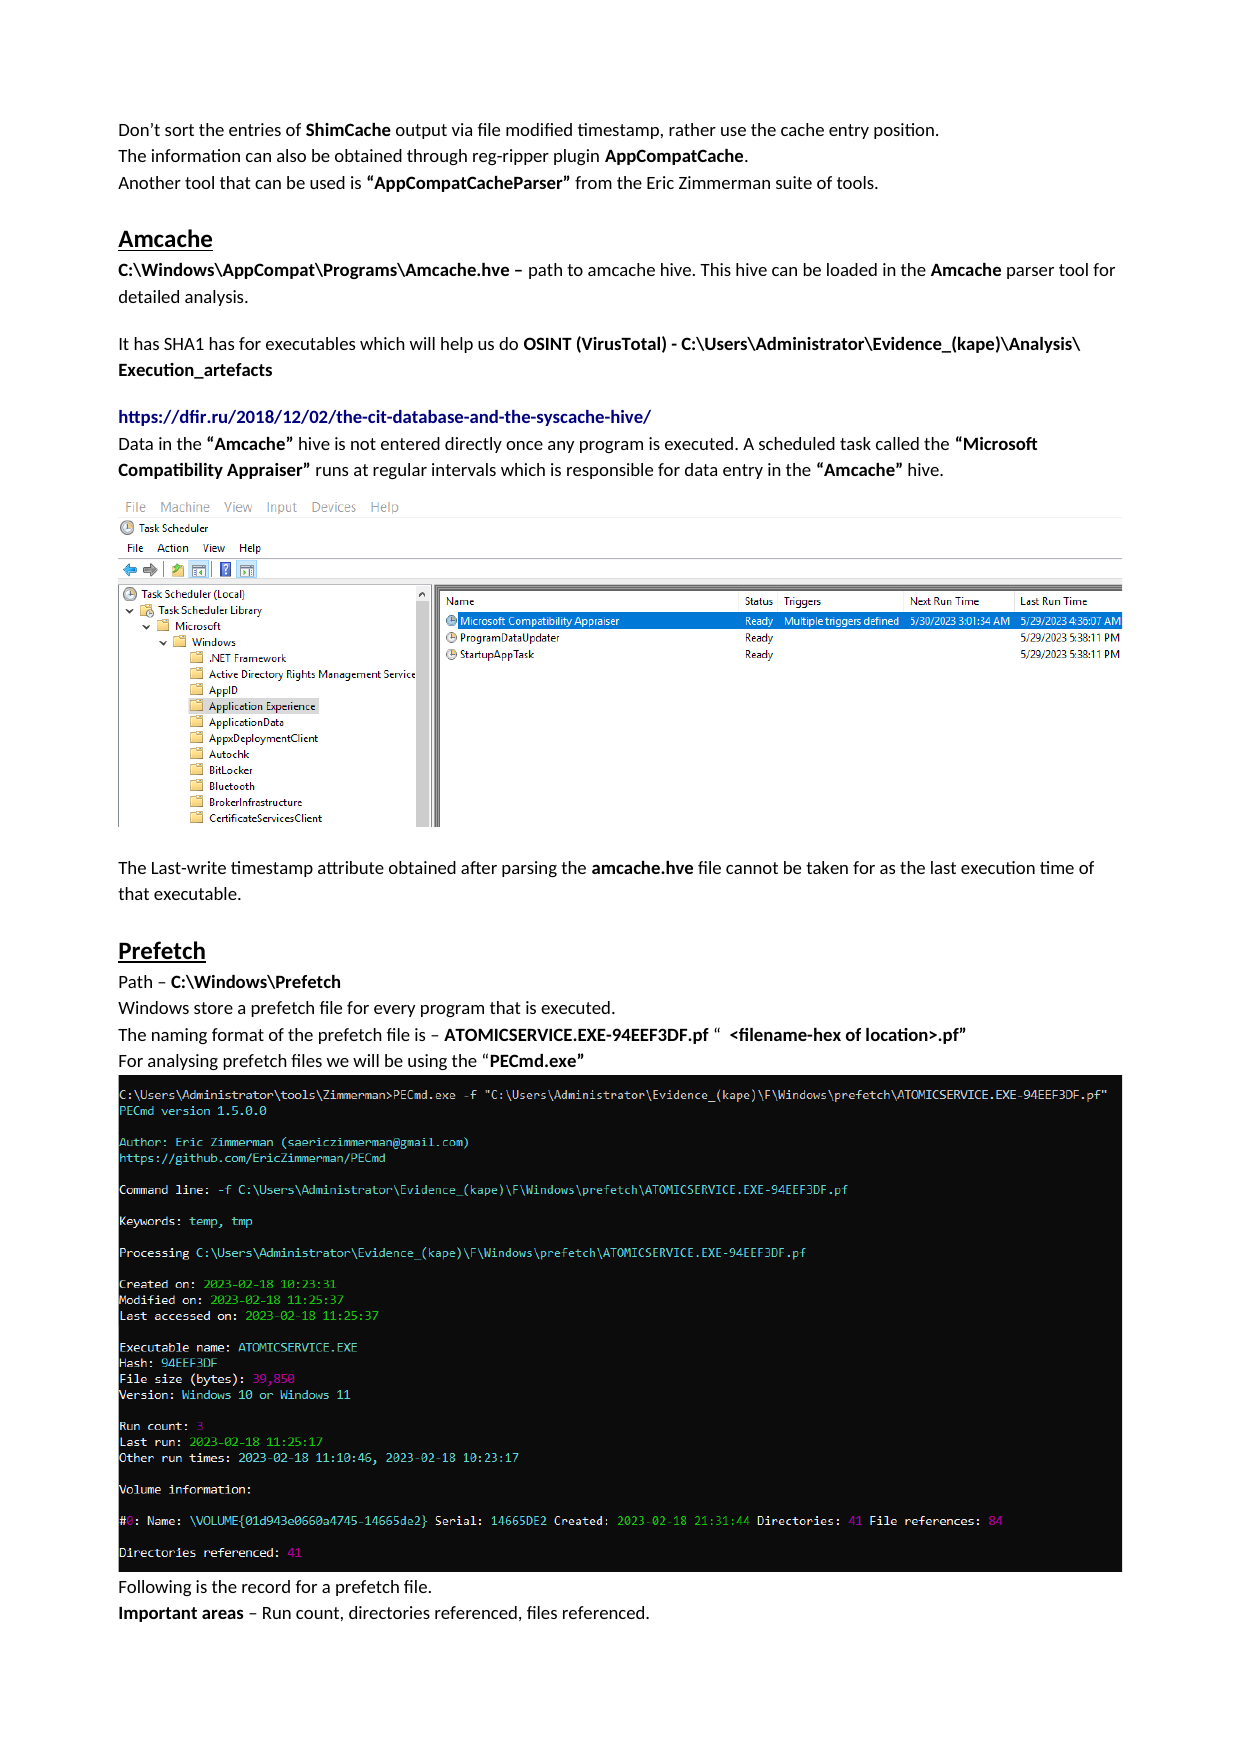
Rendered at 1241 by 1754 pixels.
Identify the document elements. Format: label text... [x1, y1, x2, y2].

text Important areas – Run count, directories referenced, files referenced. [118, 1602, 1122, 1624]
text Following is the record for a prefetch file. [118, 1572, 1122, 1598]
text Prefetch [118, 935, 1122, 966]
text Don’t sort the entries of ShimCache output via file modified timestamp, rather use the cache entry position. [118, 118, 1122, 141]
text https://dfir.ru/2018/12/02/the-cit-database-and-the-syscache-hive/ [118, 406, 1122, 428]
text Windows store a prefetch file for every program that is executed. [118, 996, 1122, 1019]
text Amcache [118, 223, 1122, 254]
picture [118, 496, 1123, 827]
text The naming format of the prefetch file is – ATOMICSERVICE.EXE-94EEF3DF.pf “ <filename-hex of location>.pf” [118, 1023, 1122, 1046]
text The information can also be obtained through reg-ripper plugin AppCompatCache. [118, 144, 1122, 167]
text Data in the “Amcache” hive is not entered directly once any program is executed. A scheduled task called the “Microsoft Compatibility Appraiser” runs at regular intervals which is responsible for data entry in the “Amcache” hive. [118, 432, 1122, 481]
text Path – C:\Windows\Prefetch [118, 970, 1122, 993]
picture [118, 1075, 1123, 1572]
text The Last-write timestamp attribute obtained after parsing the amcache.hve file cannot be taken for as the last execution time of that executable. [118, 856, 1122, 905]
text C:\Windows\AppCompat\Programs\Amcache.hve – path to amcache hive. This hive can be loaded in the Amcache parser tool for detailed analysis. [118, 258, 1122, 308]
text Another tool that can be used is “AppCompatCacheParser” from the Eric Zimmerman suite of tools. [118, 171, 1122, 194]
text For analysing prefetch files we will be using the “PECmd.exe” [118, 1049, 1122, 1072]
text It has SHA1 has for executables which will help us do OSINT (VirusTotal) - C:\Users\Administrator\Evidence_(kape)\Analysis\Execution_artefacts [118, 332, 1122, 381]
